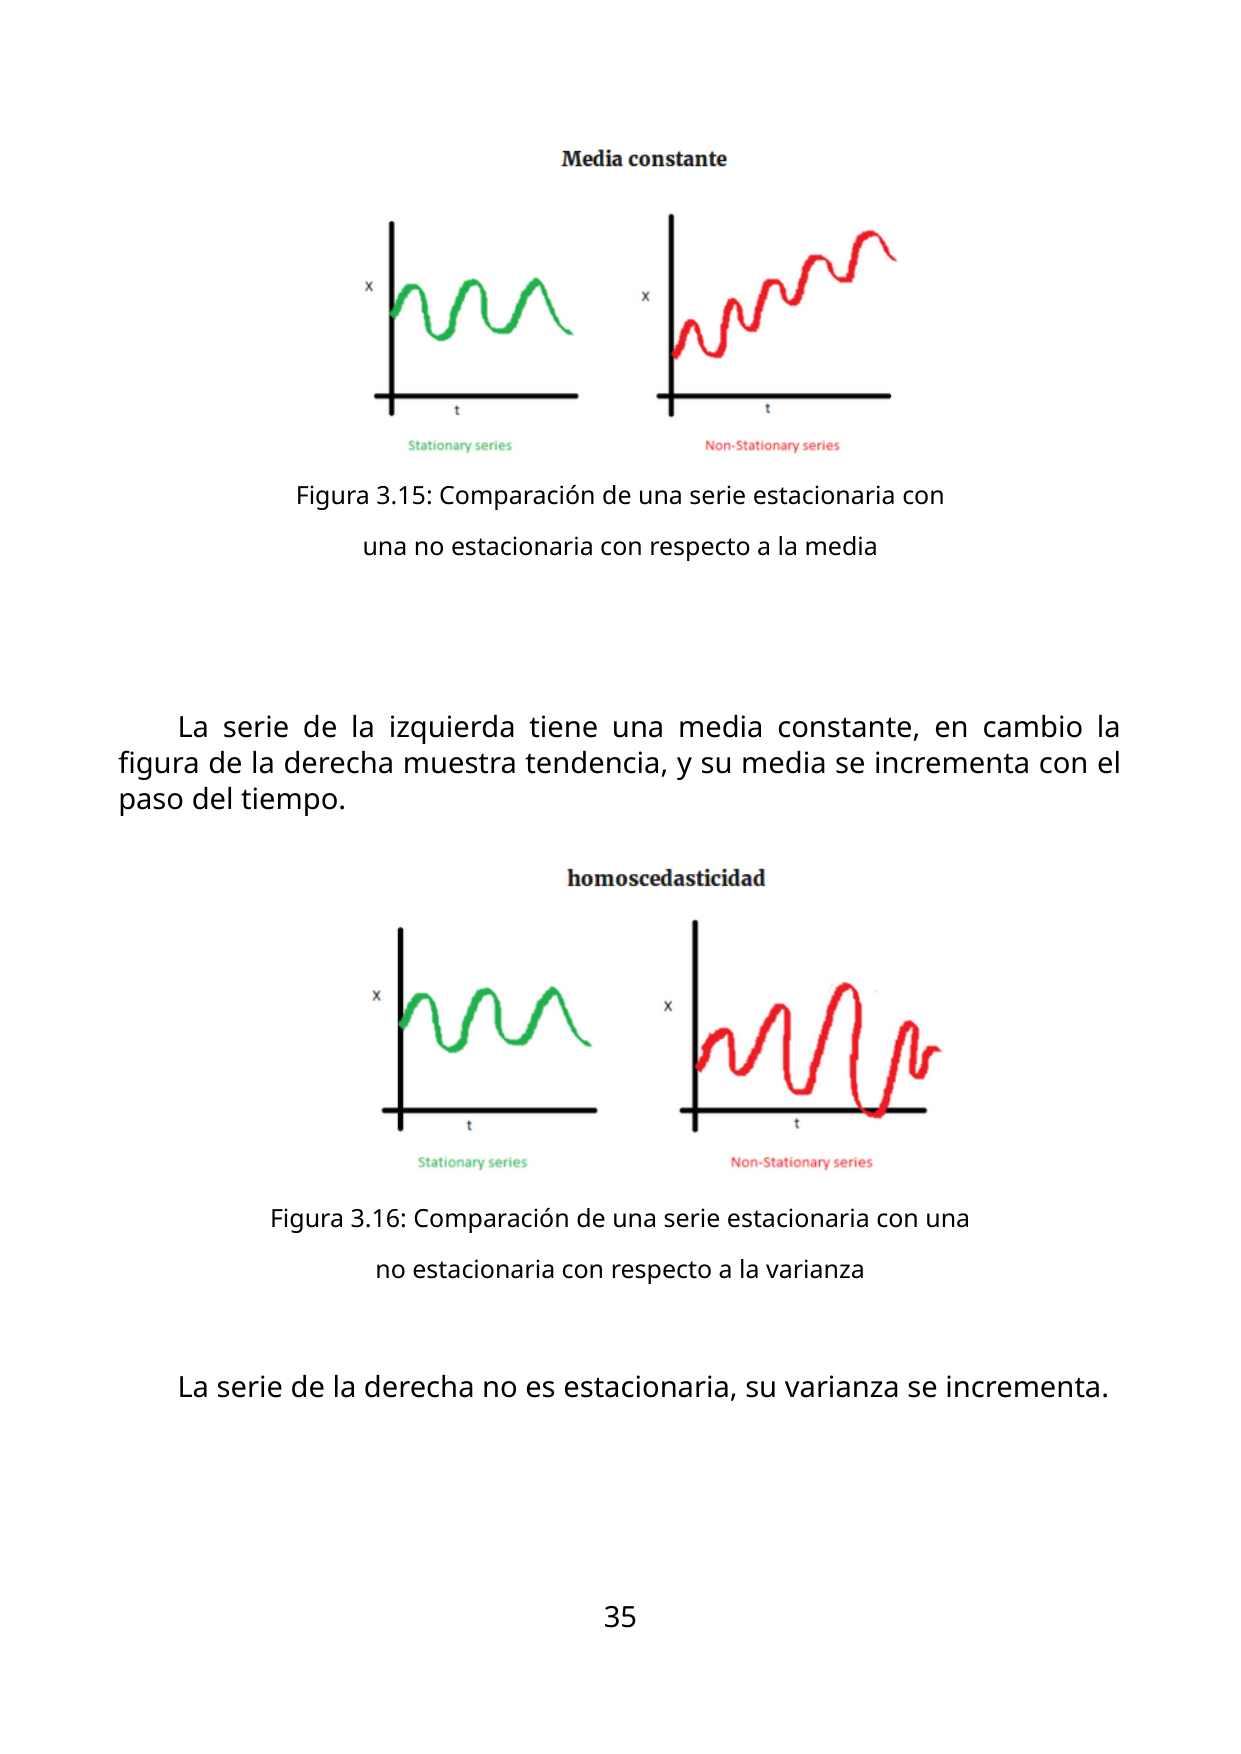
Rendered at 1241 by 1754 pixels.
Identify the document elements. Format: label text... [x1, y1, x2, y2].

picture [271, 100, 941, 461]
text La serie de la izquierda tiene una media constante, en cambio la figura de la derecha muestra tendencia, y su media se incrementa con el paso del tiempo. [118, 706, 1122, 818]
picture [255, 844, 986, 1184]
text Figura 3.16: Comparación de una serie estacionaria con una no estacionaria con respecto a la varianza [255, 1184, 985, 1286]
text La serie de la derecha no es estacionaria, su varianza se incrementa. [118, 1366, 1122, 1406]
text Figura 3.15: Comparación de una serie estacionaria con una no estacionaria con respecto a la media [286, 131, 954, 563]
